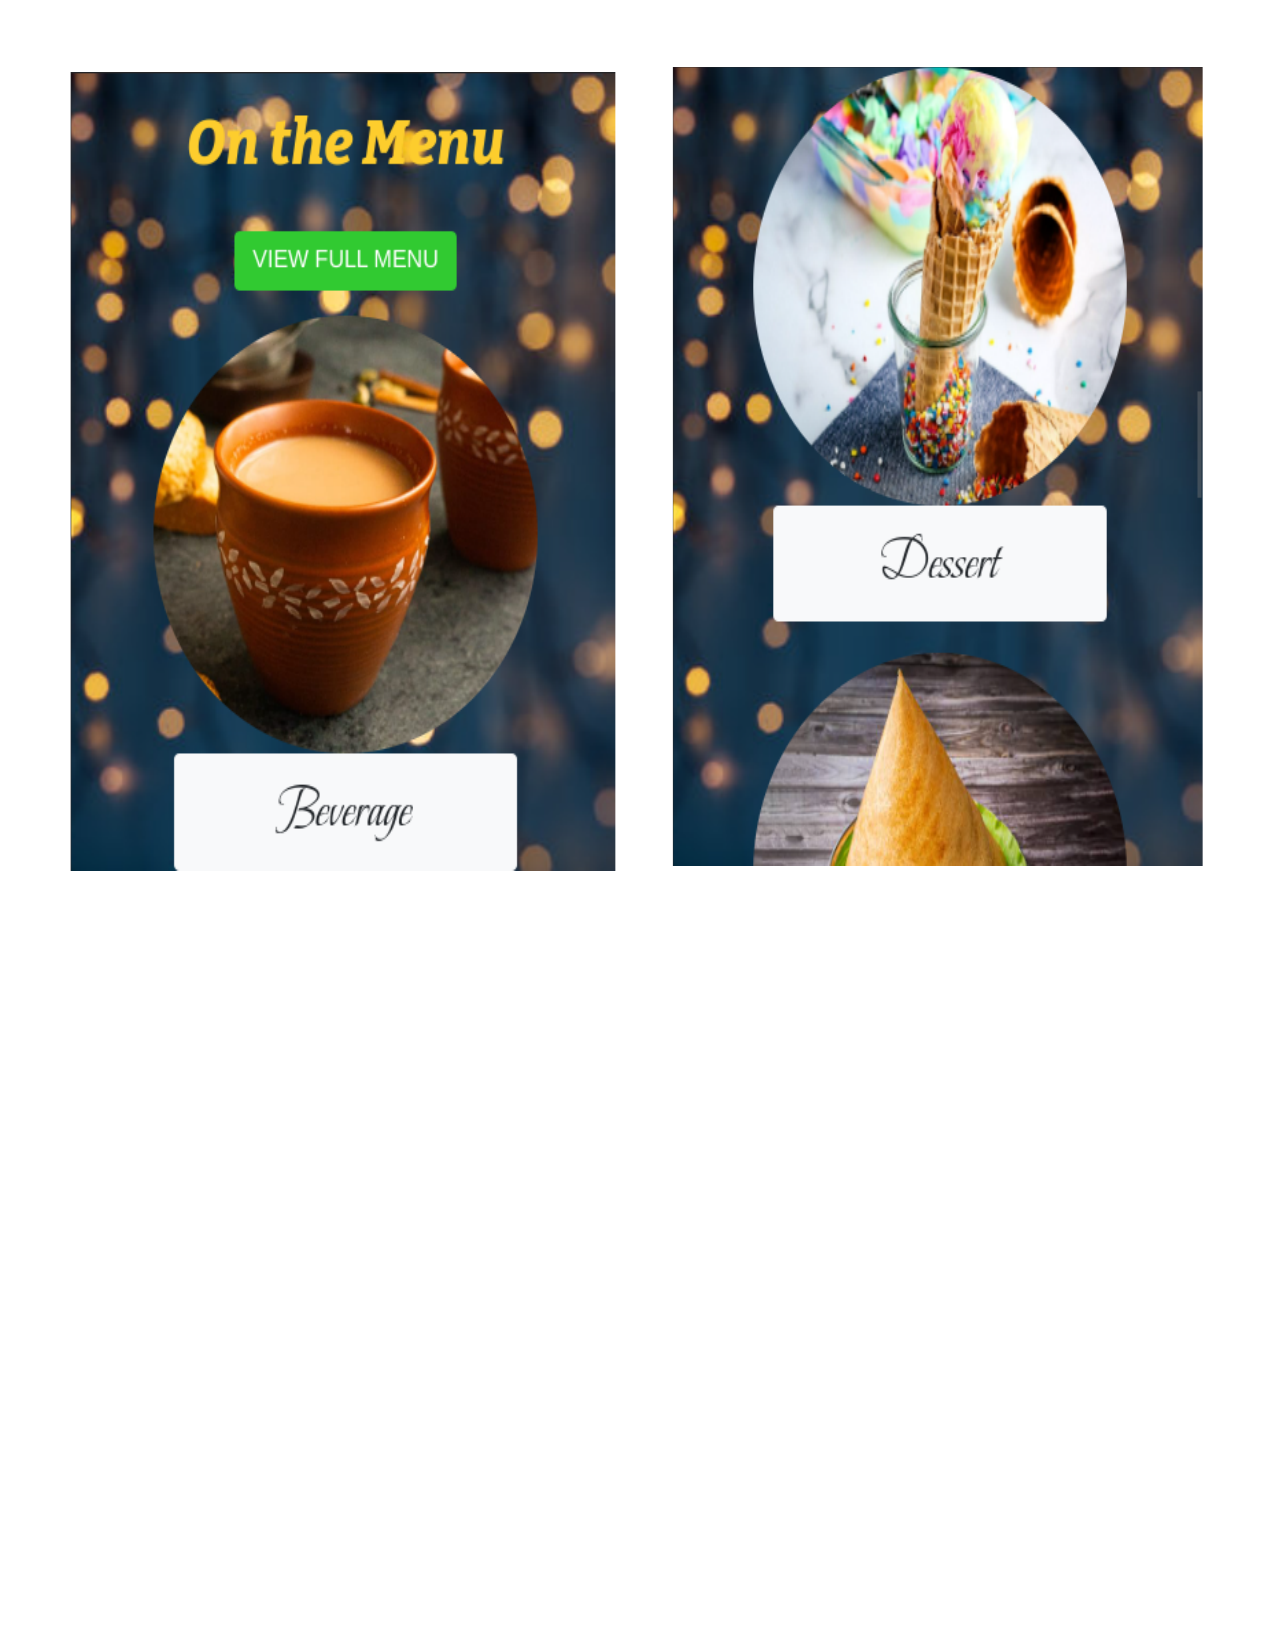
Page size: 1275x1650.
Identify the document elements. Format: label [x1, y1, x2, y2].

picture [70, 72, 616, 871]
picture [672, 67, 1203, 866]
